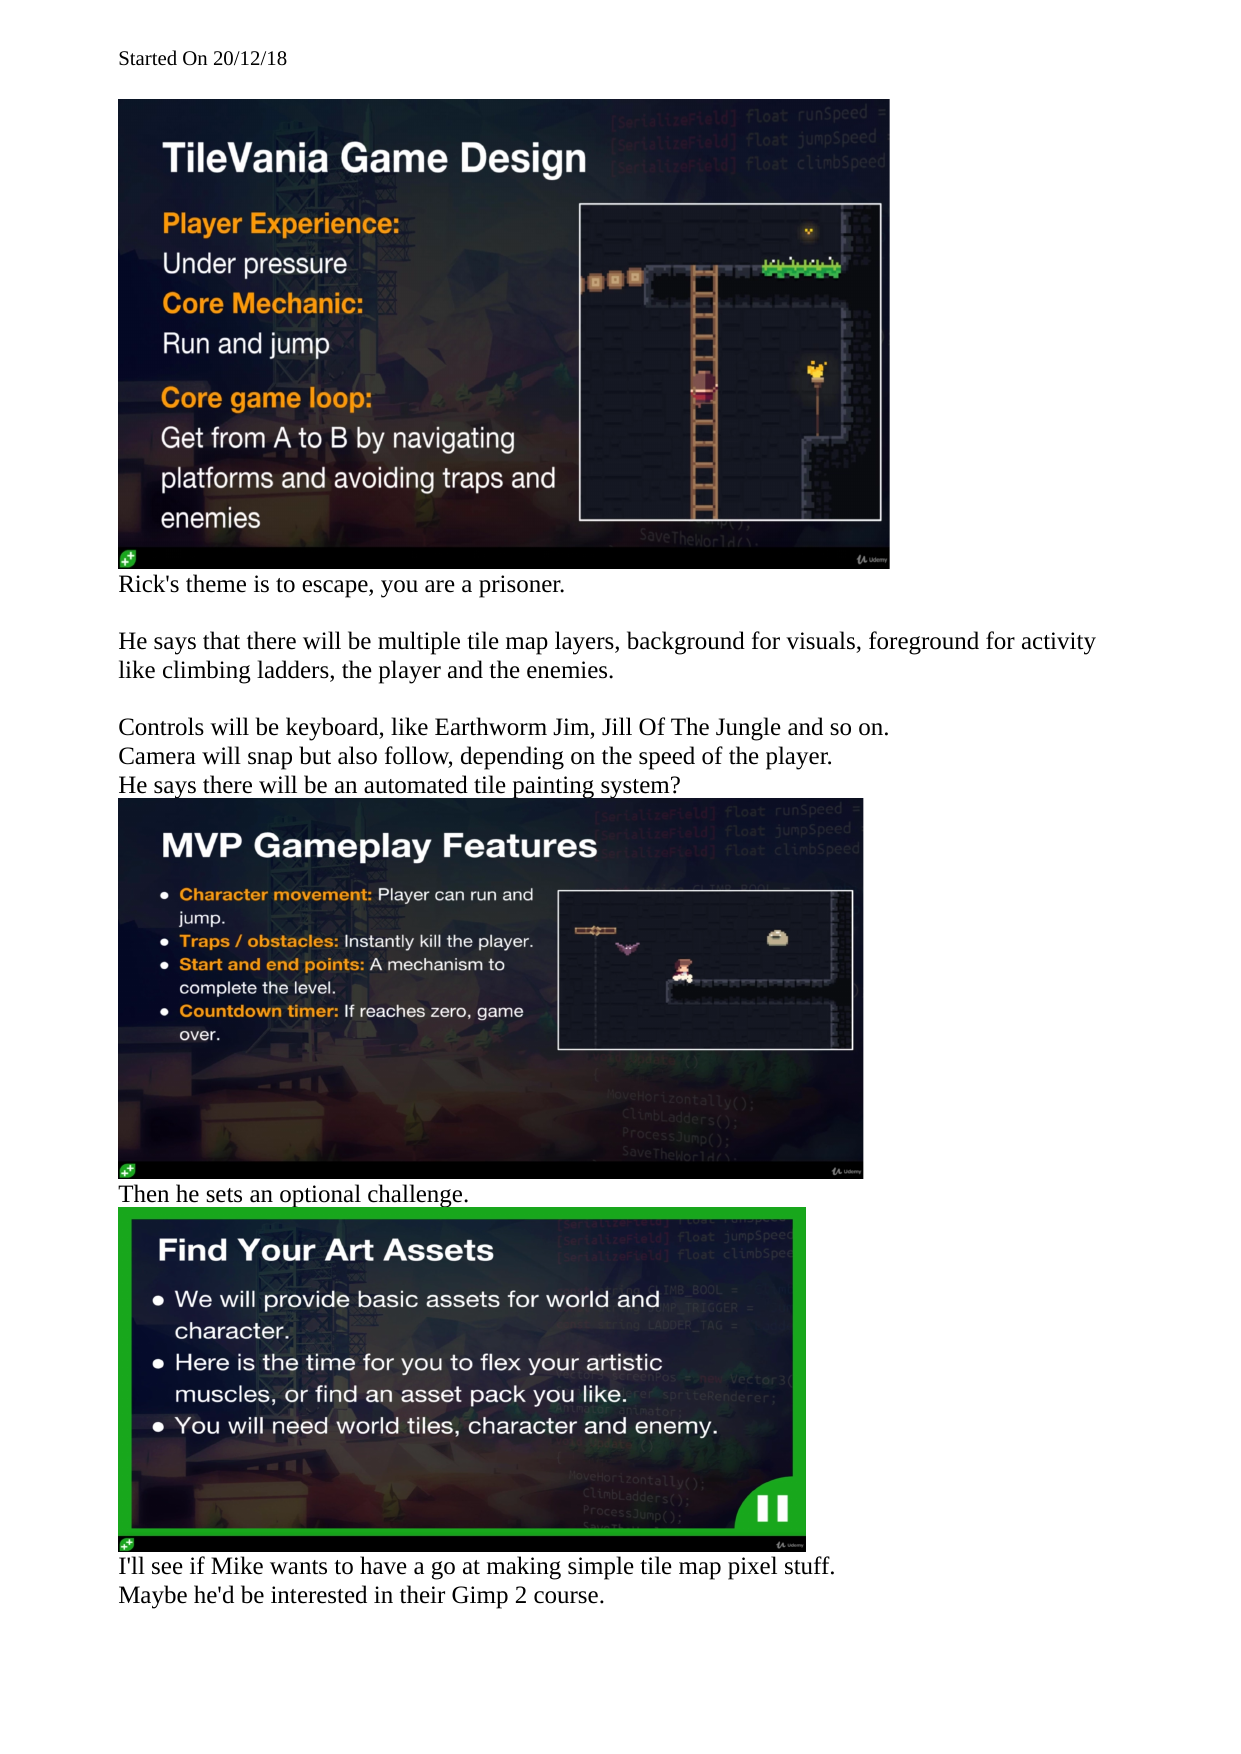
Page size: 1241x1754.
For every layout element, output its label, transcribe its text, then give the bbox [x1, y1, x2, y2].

picture [118, 798, 864, 1179]
text Maybe he'd be interested in their Gimp 2 course. [118, 1580, 1122, 1609]
picture [118, 99, 890, 569]
text He says there will be an automated tile painting system? [118, 770, 1122, 1179]
picture [118, 1207, 806, 1552]
text Rick's theme is to escape, you are a prisoner. [118, 569, 1122, 597]
text Controls will be keyboard, like Earthworm Jim, Jill Of The Jungle and so on. [118, 712, 1122, 741]
text I'll see if Mike wants to have a go at making simple tile map pixel stuff. [118, 1551, 1122, 1580]
text Camera will snap but also follow, depending on the speed of the player. [118, 741, 1122, 770]
text Then he sets an optional challenge. [118, 1179, 1122, 1207]
text He says that there will be multiple tile map layers, background for visuals, foreground for activity like climbing ladders, the player and the enemies. [118, 626, 1122, 684]
